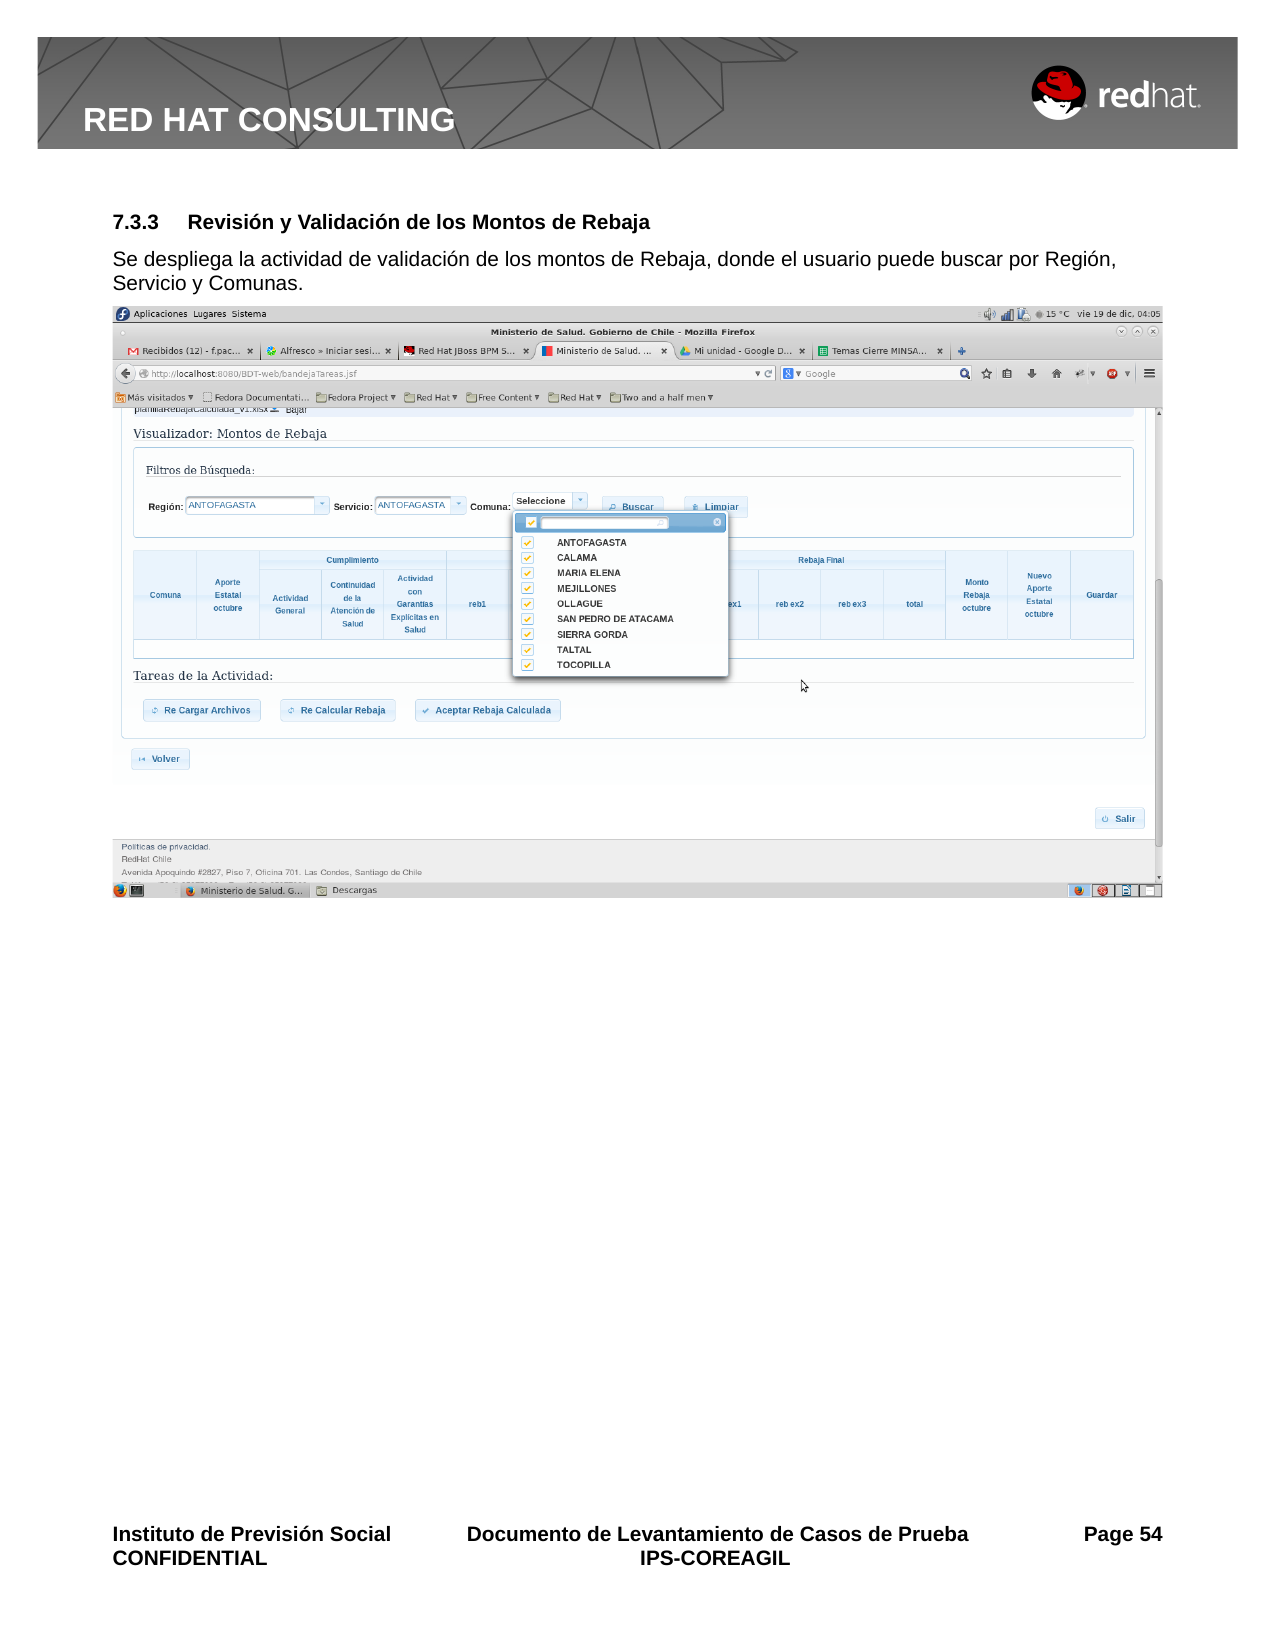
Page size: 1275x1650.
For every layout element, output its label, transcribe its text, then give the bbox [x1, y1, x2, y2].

subtitle Revisión y Validación de los Montos de Rebaja [112, 210, 1162, 234]
picture [37, 37, 1238, 149]
picture [112, 306, 1163, 898]
text Se despliega la actividad de validación de los montos de Rebaja, donde el usuario puede buscar por Región, Servicio y Comunas. [112, 246, 1162, 294]
